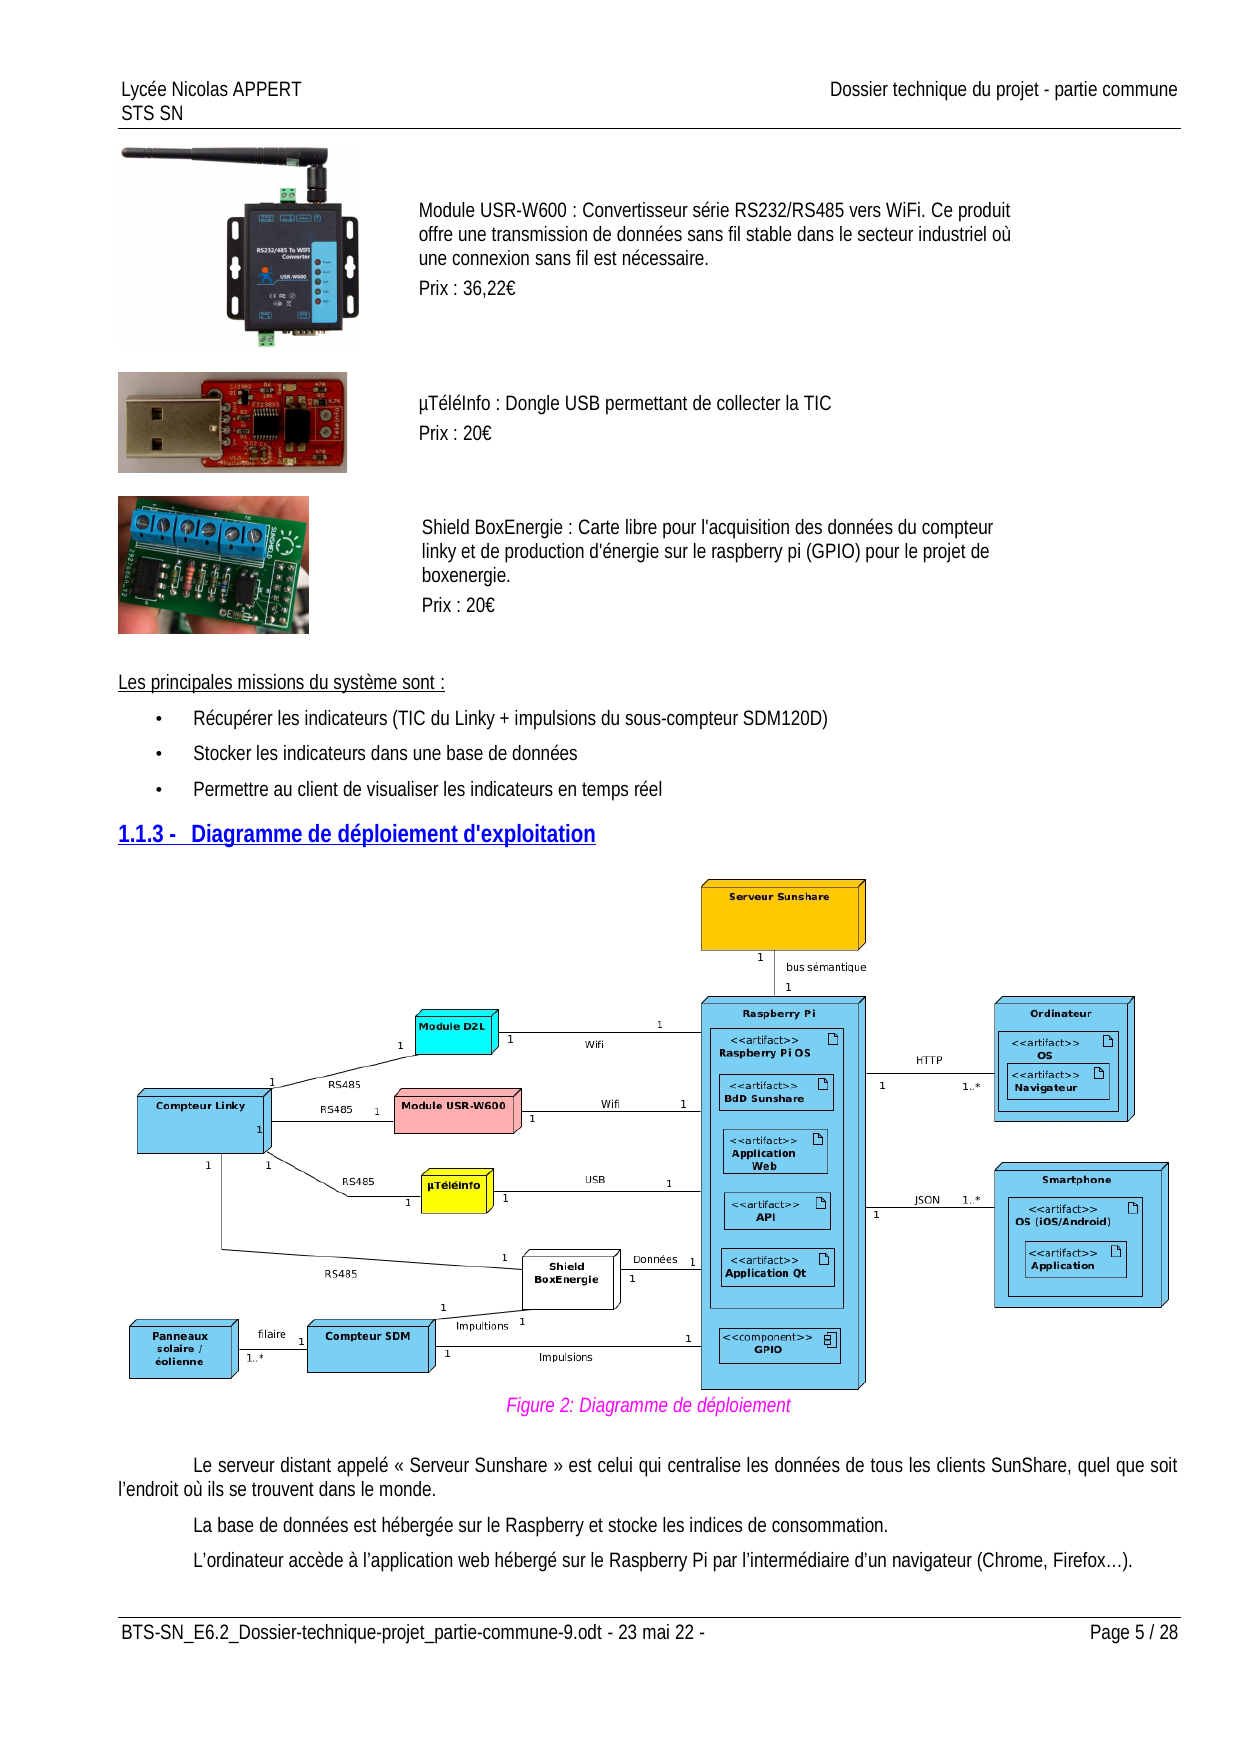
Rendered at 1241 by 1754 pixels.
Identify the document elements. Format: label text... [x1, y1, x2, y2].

picture [118, 496, 309, 634]
text La base de données est hébergée sur le Raspberry et stocke les indices de consommation. [118, 1512, 1181, 1536]
list Permettre au client de visualiser les indicateurs en temps réel [156, 777, 1181, 801]
list Stocker les indicateurs dans une base de données [156, 741, 1181, 765]
list Récupérer les indicateurs (TIC du Linky + impulsions du sous-compteur SDM120D) [156, 705, 1181, 729]
picture [118, 372, 348, 473]
text Les principales missions du système sont : [118, 669, 1181, 693]
subtitle Diagramme de déploiement d'exploitation [118, 819, 1181, 848]
text Figure 2: Diagramme de déploiement [127, 1393, 1172, 1417]
text L’ordinateur accède à l’application web hébergé sur le Raspberry Pi par l’intermédiaire d’un navigateur (Chrome, Firefox…). [118, 1548, 1181, 1572]
picture [127, 877, 1172, 1393]
picture [118, 145, 360, 349]
text Le serveur distant appelé « Serveur Sunshare » est celui qui centralise les données de tous les clients SunShare, quel que soit l’endroit où ils se trouvent dans le monde. [118, 1453, 1181, 1501]
